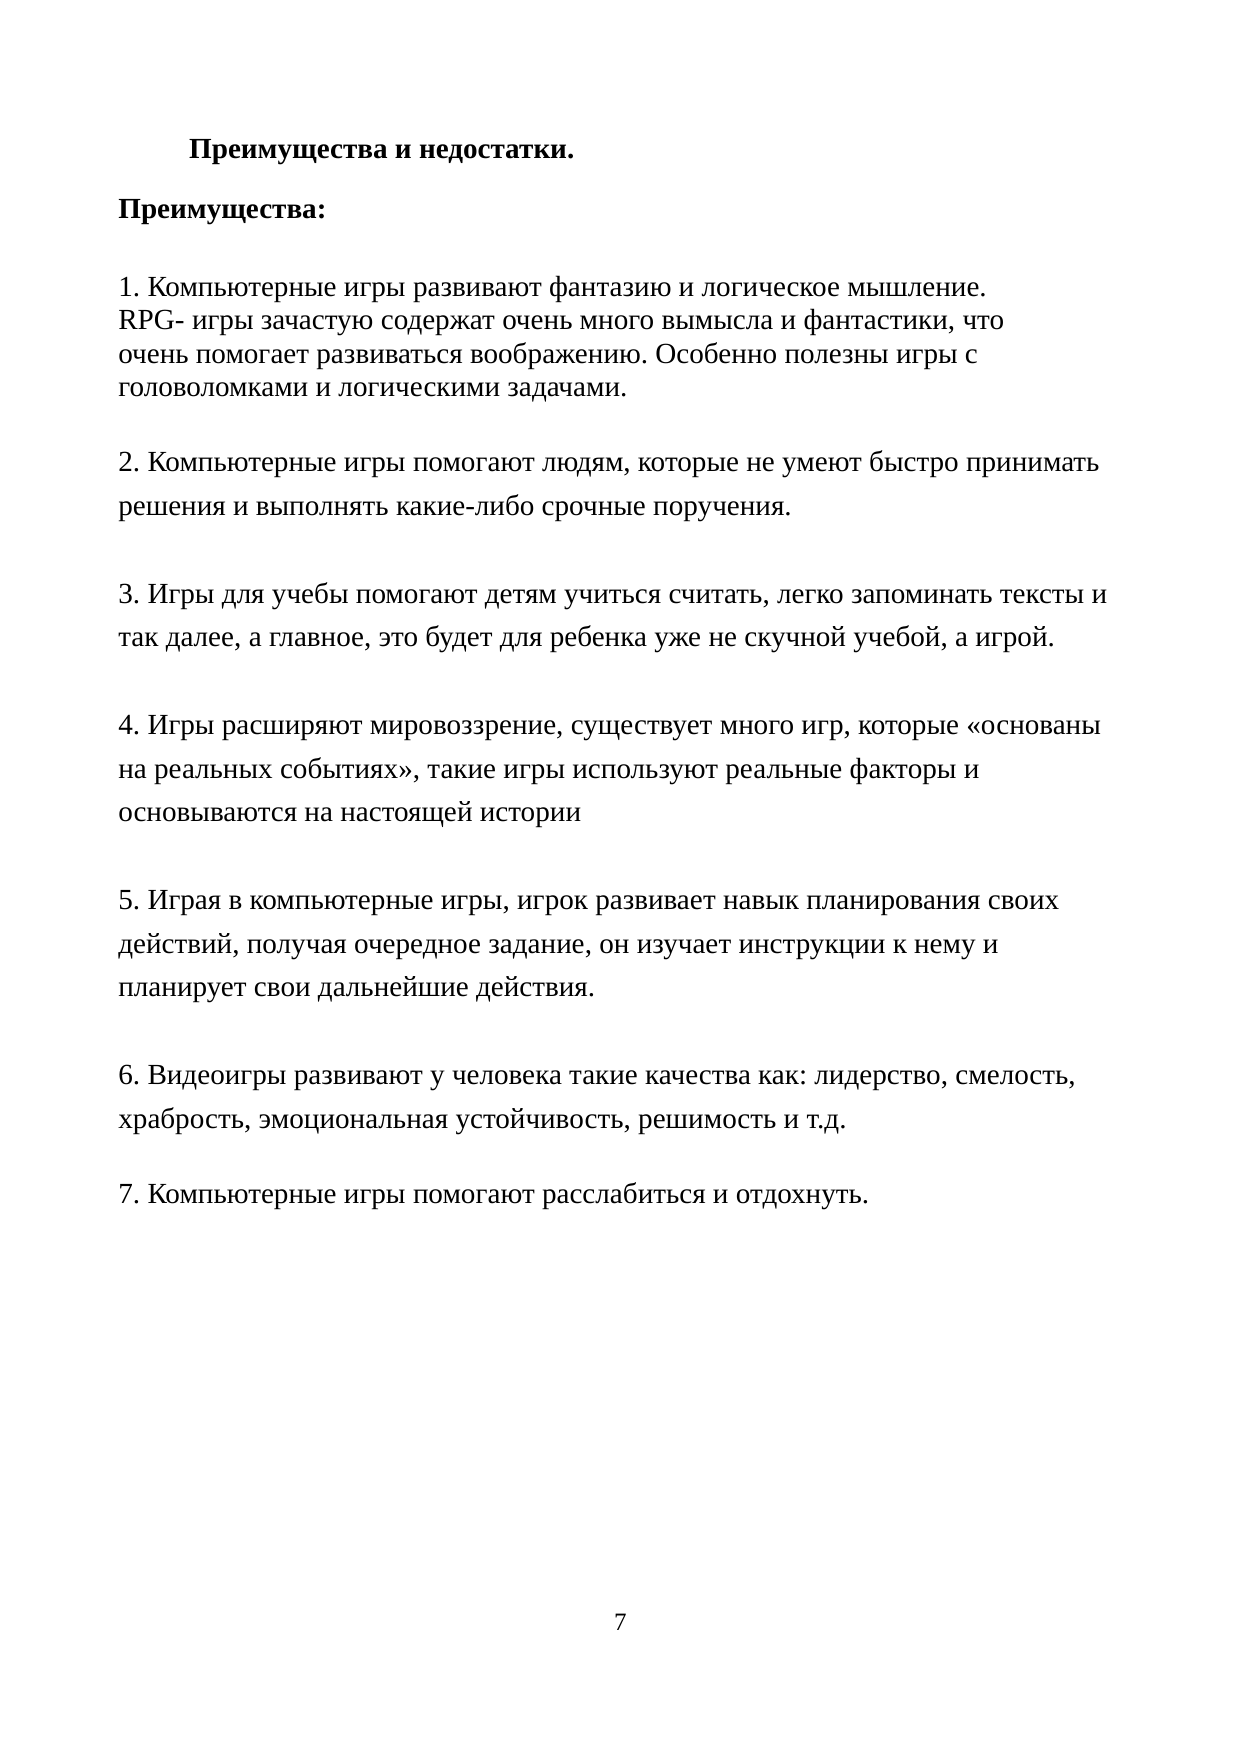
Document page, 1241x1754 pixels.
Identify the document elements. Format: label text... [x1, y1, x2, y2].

list 7. Компьютерные игры помогают расслабиться и отдохнуть. [118, 1166, 1028, 1209]
list 4. Игры расширяют мировоззрение, существует много игр, которые «основаны на реальных событиях», такие игры используют реальные факторы и основываются на настоящей истории [118, 697, 1122, 828]
list Преимущества: [118, 191, 1028, 224]
list 2. Компьютерные игры помогают людям, которые не умеют быстро принимать решения и выполнять какие-либо срочные поручения. [118, 434, 1122, 522]
list 3. Игры для учебы помогают детям учиться считать, легко запоминать тексты и так далее, а главное, это будет для ребенка уже не скучной учебой, а игрой. [118, 566, 1122, 653]
list 6. Видеоигры развивают у человека такие качества как: лидерство, смелость, храбрость, эмоциональная устойчивость, решимость и т.д. [118, 1047, 1122, 1134]
list Преимущества и недостатки. [188, 131, 1029, 165]
list 5. Играя в компьютерные игры, игрок развивает навык планирования своих действий, получая очередное задание, он изучает инструкции к нему и планирует свои дальнейшие действия. [118, 872, 1122, 1003]
list 1. Компьютерные игры развивают фантазию и логическое мышление. RPG- игры зачастую содержат очень много вымысла и фантастики, что очень помогает развиваться воображению. Особенно полезны игры с головоломками и логическими задачами. [118, 269, 1028, 403]
